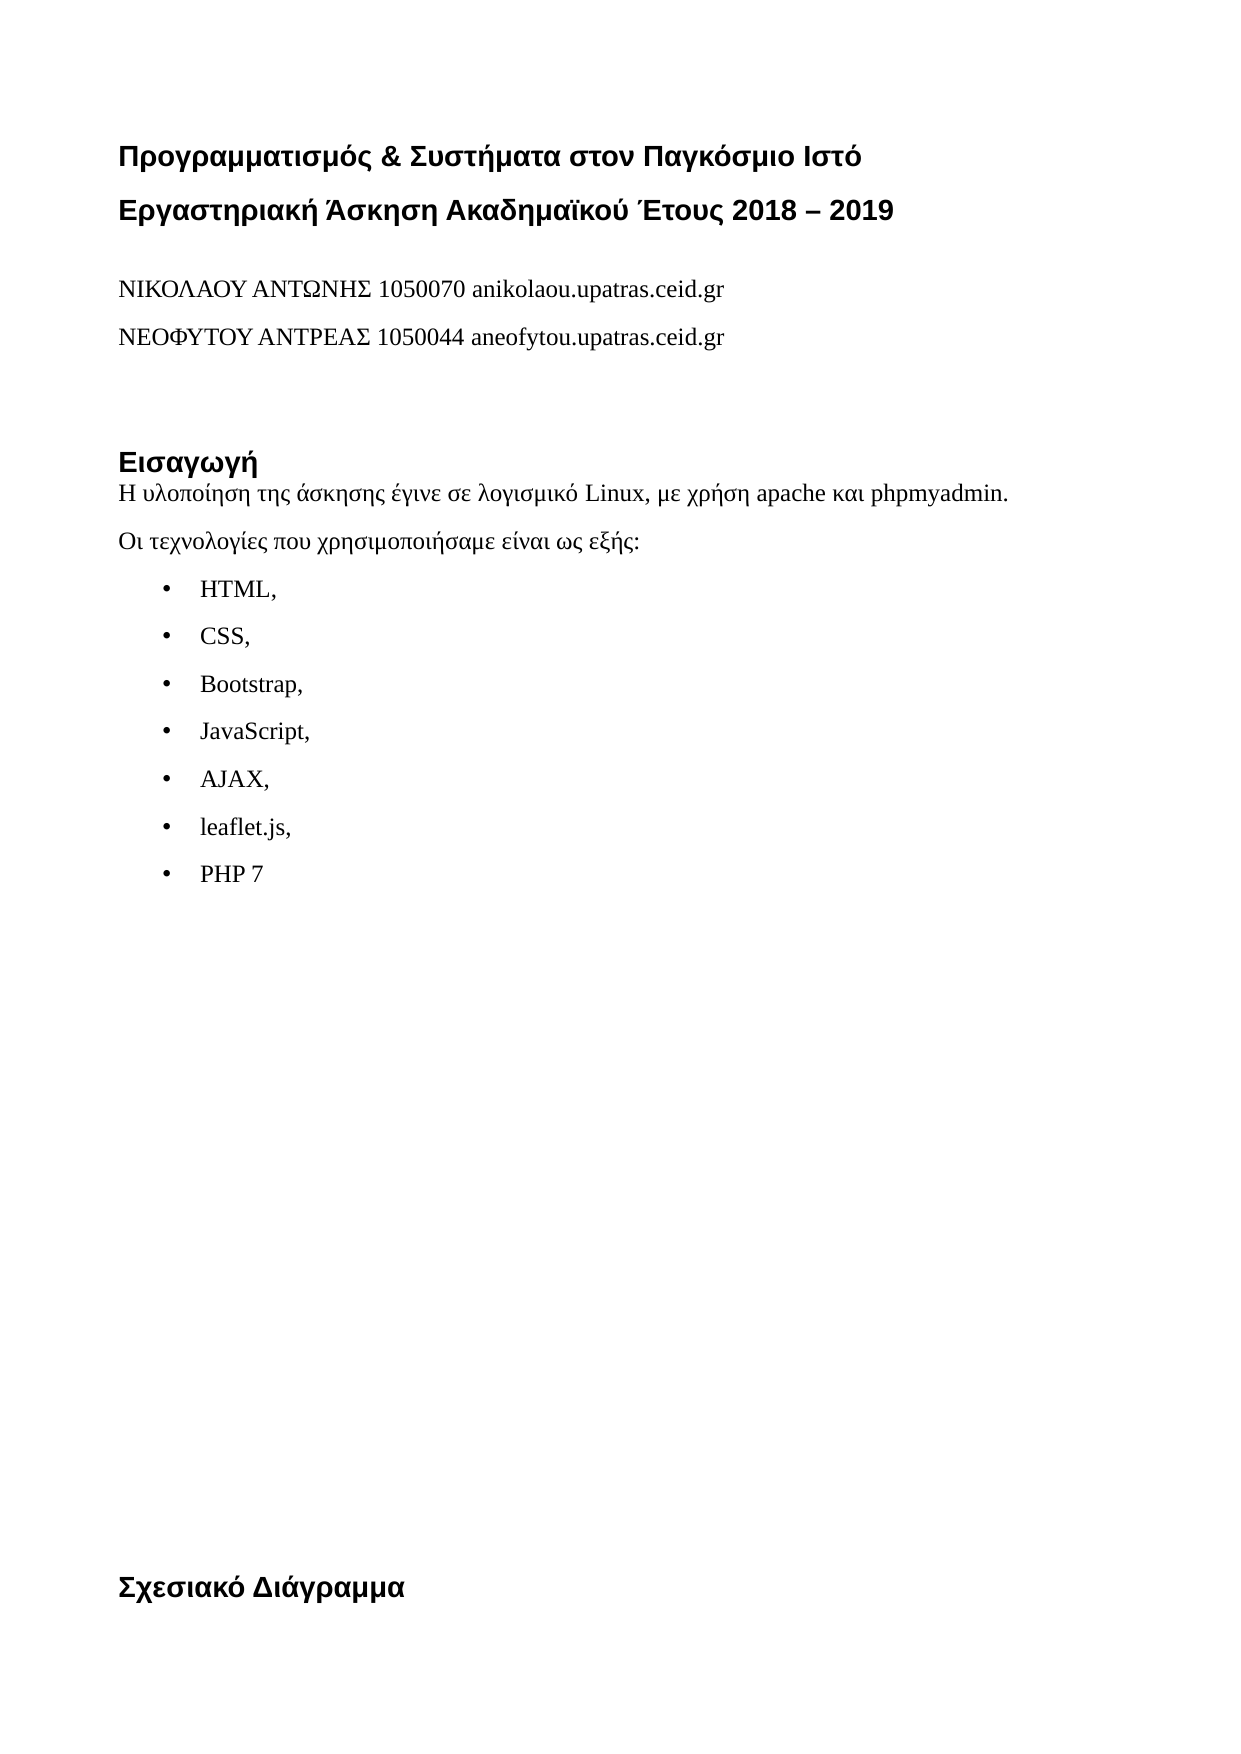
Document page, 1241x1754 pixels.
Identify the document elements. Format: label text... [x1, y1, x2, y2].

list HTML, [162, 574, 1122, 602]
subtitle Εισαγωγή [118, 445, 1122, 478]
list PHP 7 [162, 859, 1122, 888]
subtitle Εργαστηριακή Άσκηση Ακαδημαϊκού Έτους 2018 – 2019 [118, 193, 1122, 227]
text ΝΙΚΟΛΑΟΥ ΑΝΤΩΝΗΣ 1050070 anikolaou.upatras.ceid.gr [118, 274, 1122, 303]
list AJAX, [162, 764, 1122, 793]
text ΝΕΟΦΥΤΟΥ ΑΝΤΡΕΑΣ 1050044 aneofytou.upatras.ceid.gr [118, 322, 1122, 351]
list Βootstrap, [162, 669, 1122, 698]
list JavaScript, [162, 716, 1122, 745]
text Οι τεχνολογίες που χρησιμοποιήσαμε είναι ως εξής: [118, 526, 1122, 555]
subtitle Προγραμματισμός & Συστήματα στον Παγκόσμιο Ιστό [118, 139, 1122, 172]
list leaflet.js, [162, 812, 1122, 840]
subtitle Σχεσιακό Διάγραμμα [118, 1570, 1122, 1604]
list CSS, [162, 621, 1122, 650]
text Η υλοποίηση της άσκησης έγινε σε λογισμικό Linux, με χρήση apache και phpmyadmin. [118, 478, 1122, 507]
